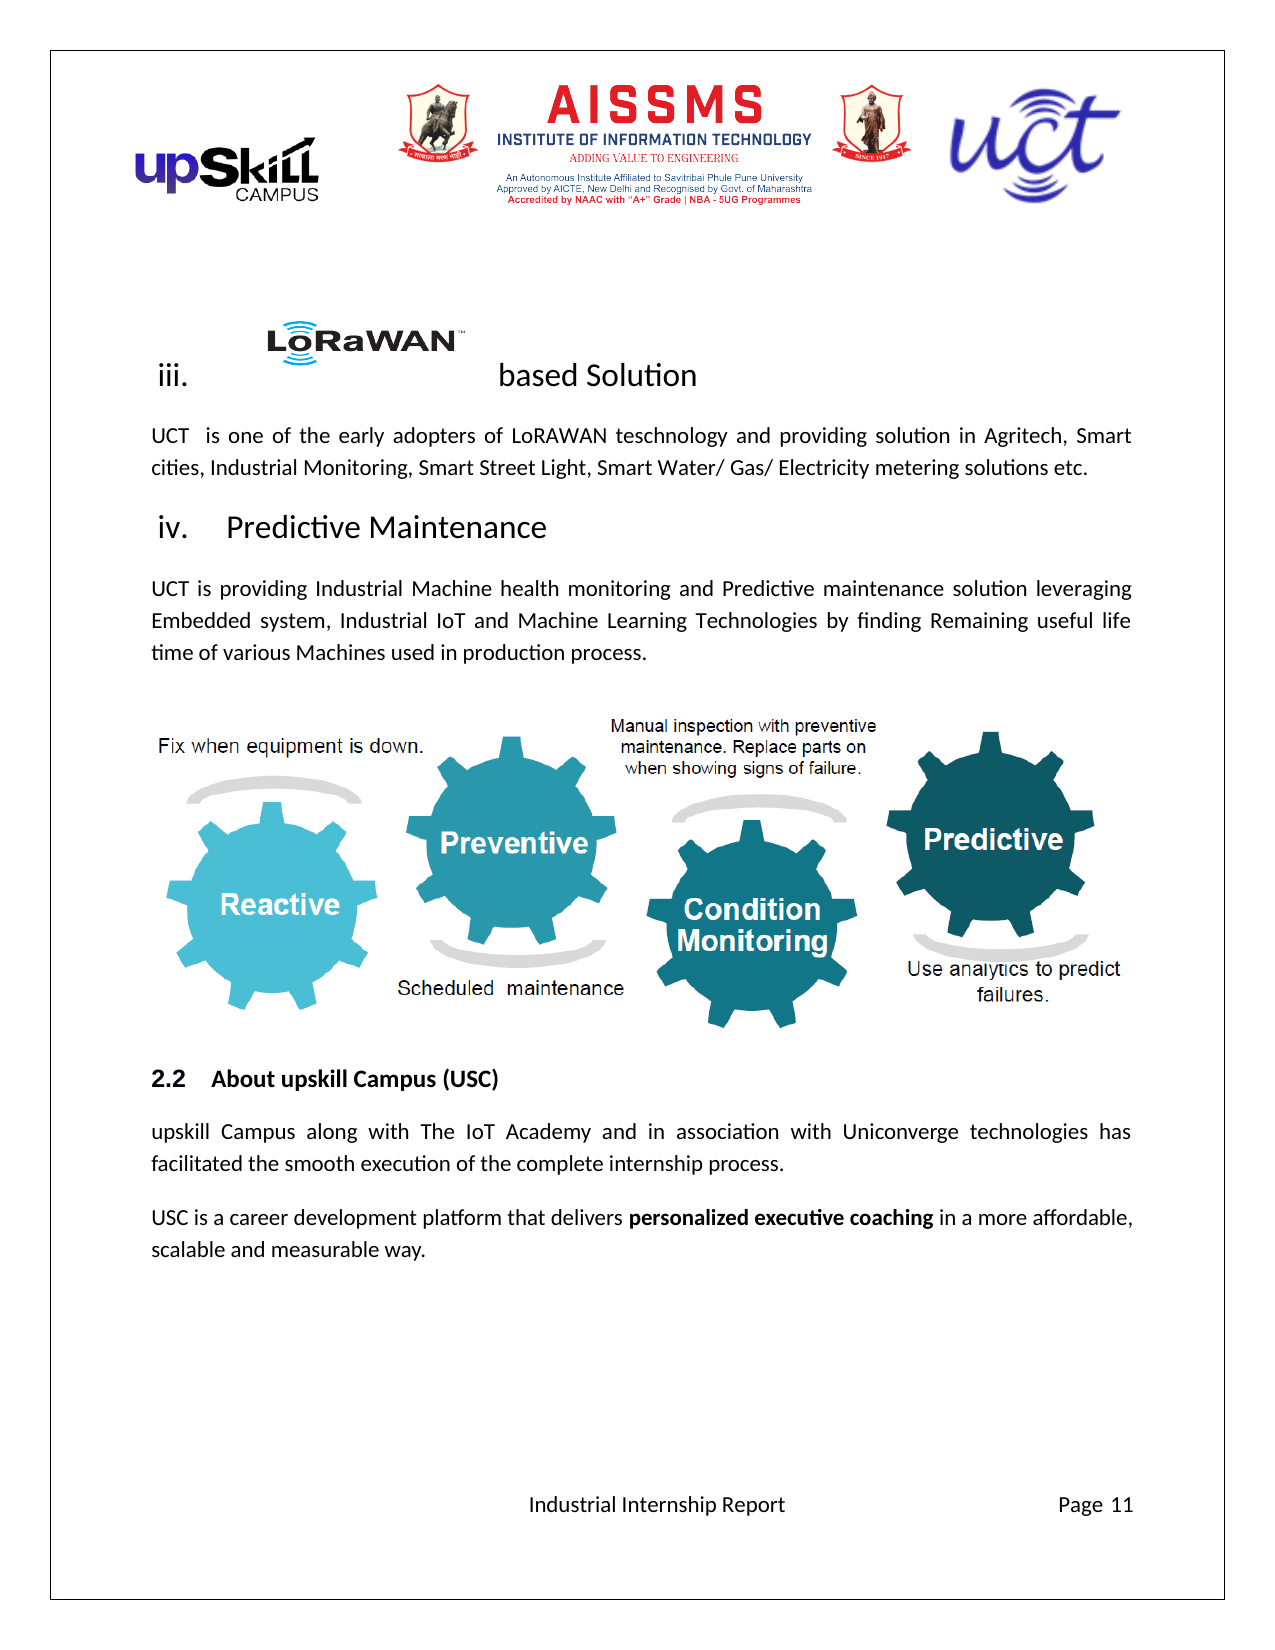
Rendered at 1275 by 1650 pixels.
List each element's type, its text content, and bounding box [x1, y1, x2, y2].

picture [947, 79, 1127, 205]
picture [104, 124, 350, 205]
text UCT is one of the early adopters of LoRAWAN teschnology and providing solution in Agritech, Smart cities, Industrial Monitoring, Smart Street Light, Smart Water/ Gas/ Electricity metering solutions etc. [151, 421, 1133, 481]
picture [151, 691, 1136, 1039]
subtitle About upskill Campus (USC) [151, 1067, 1133, 1092]
picture [226, 291, 493, 386]
picture [391, 79, 915, 205]
list Predictive Maintenance [188, 506, 1133, 547]
text UCT is providing Industrial Machine health monitoring and Predictive maintenance solution leveraging Embedded system, Industrial IoT and Machine Learning Technologies by finding Remaining useful life time of various Machines used in production process. [151, 574, 1133, 666]
text upskill Campus along with The IoT Academy and in association with Uniconverge technologies has facilitated the smooth execution of the complete internship process. [151, 1117, 1133, 1178]
list based Solution [188, 291, 1133, 394]
text USC is a career development platform that delivers personalized executive coaching in a more affordable, scalable and measurable way. [151, 1203, 1133, 1263]
